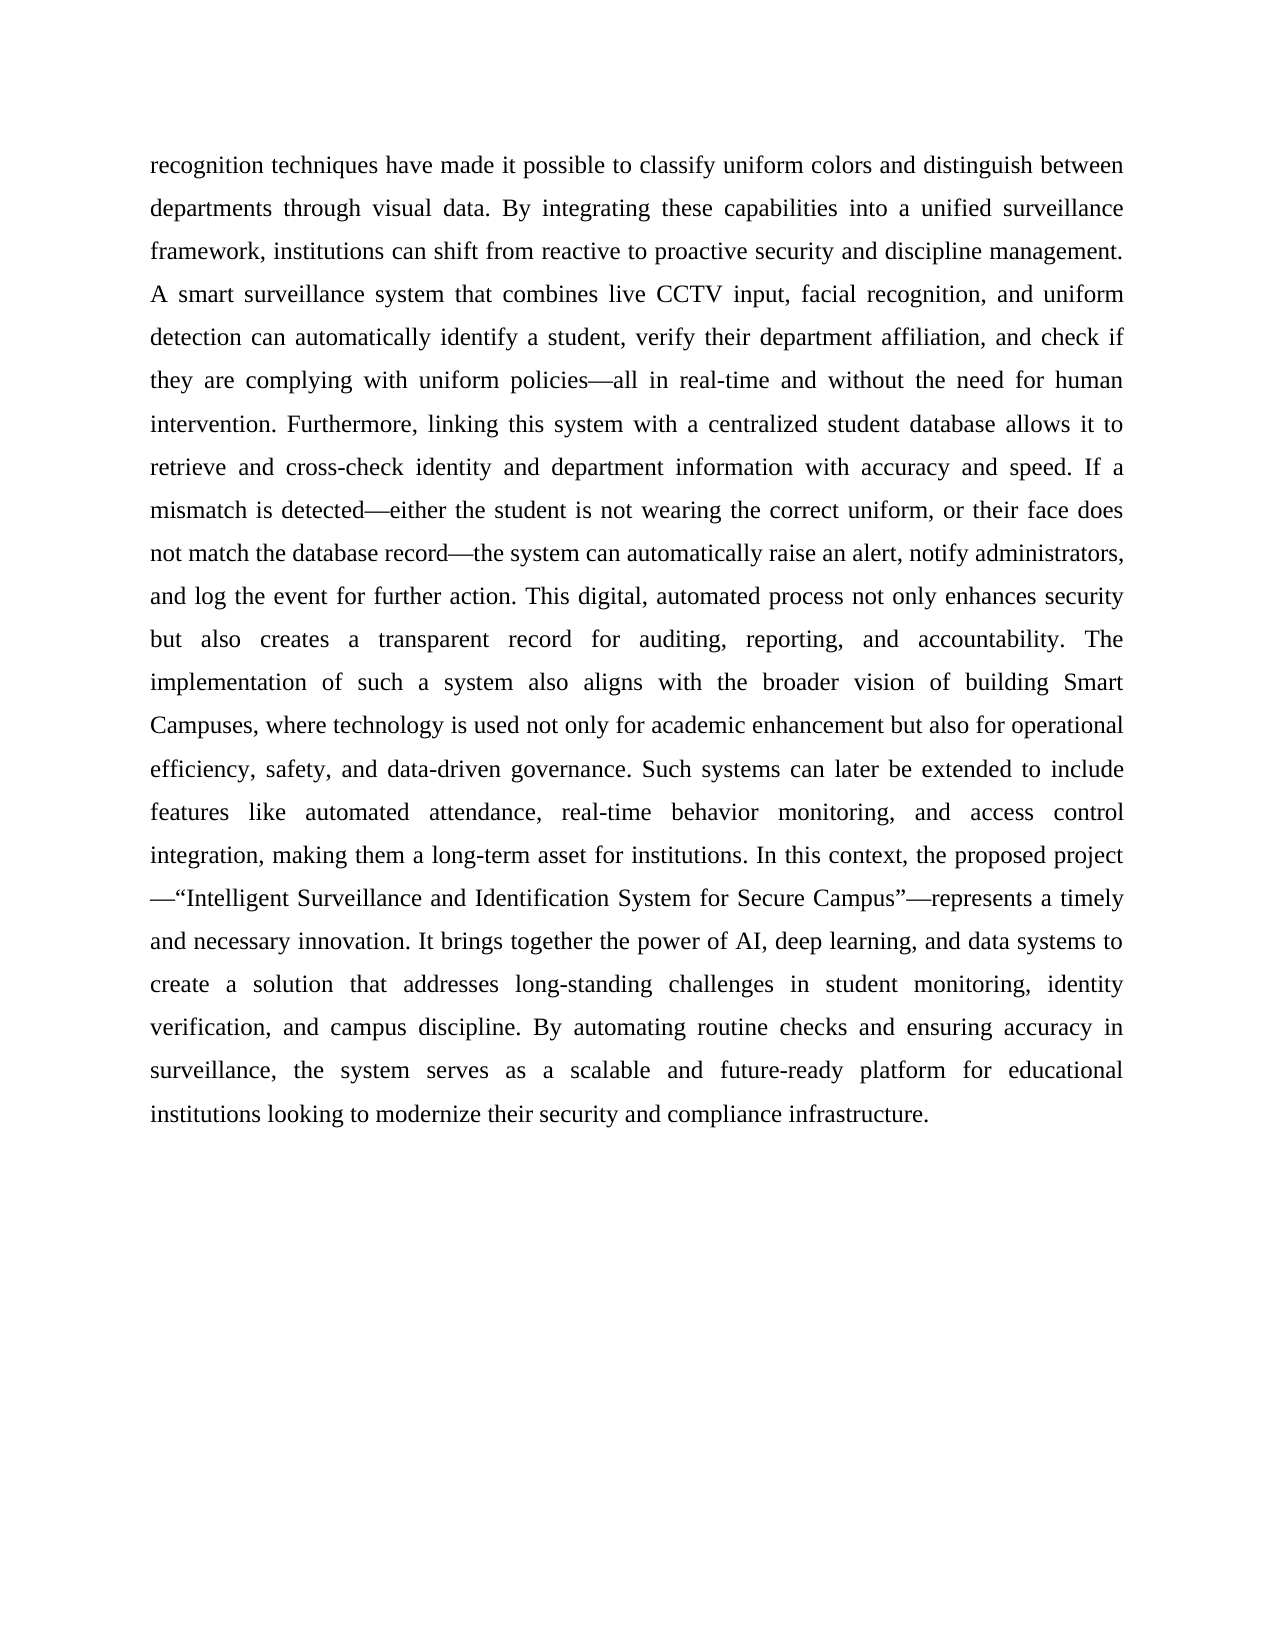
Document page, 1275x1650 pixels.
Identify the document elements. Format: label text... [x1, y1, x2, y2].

text recognition techniques have made it possible to classify uniform colors and distinguish between departments through visual data. By integrating these capabilities into a unified surveillance framework, institutions can shift from reactive to proactive security and discipline management. A smart surveillance system that combines live CCTV input, facial recognition, and uniform detection can automatically identify a student, verify their department affiliation, and check if they are complying with uniform policies—all in real-time and without the need for human intervention. Furthermore, linking this system with a centralized student database allows it to retrieve and cross-check identity and department information with accuracy and speed. If a mismatch is detected—either the student is not wearing the correct uniform, or their face does not match the database record—the system can automatically raise an alert, notify administrators, and log the event for further action. This digital, automated process not only enhances security but also creates a transparent record for auditing, reporting, and accountability. The implementation of such a system also aligns with the broader vision of building Smart Campuses, where technology is used not only for academic enhancement but also for operational efficiency, safety, and data-driven governance. Such systems can later be extended to include features like automated attendance, real-time behavior monitoring, and access control integration, making them a long-term asset for institutions. In this context, the proposed project—“Intelligent Surveillance and Identification System for Secure Campus”—represents a timely and necessary innovation. It brings together the power of AI, deep learning, and data systems to create a solution that addresses long-standing challenges in student monitoring, identity verification, and campus discipline. By automating routine checks and ensuring accuracy in surveillance, the system serves as a scalable and future-ready platform for educational institutions looking to modernize their security and compliance infrastructure. [150, 150, 1125, 1127]
